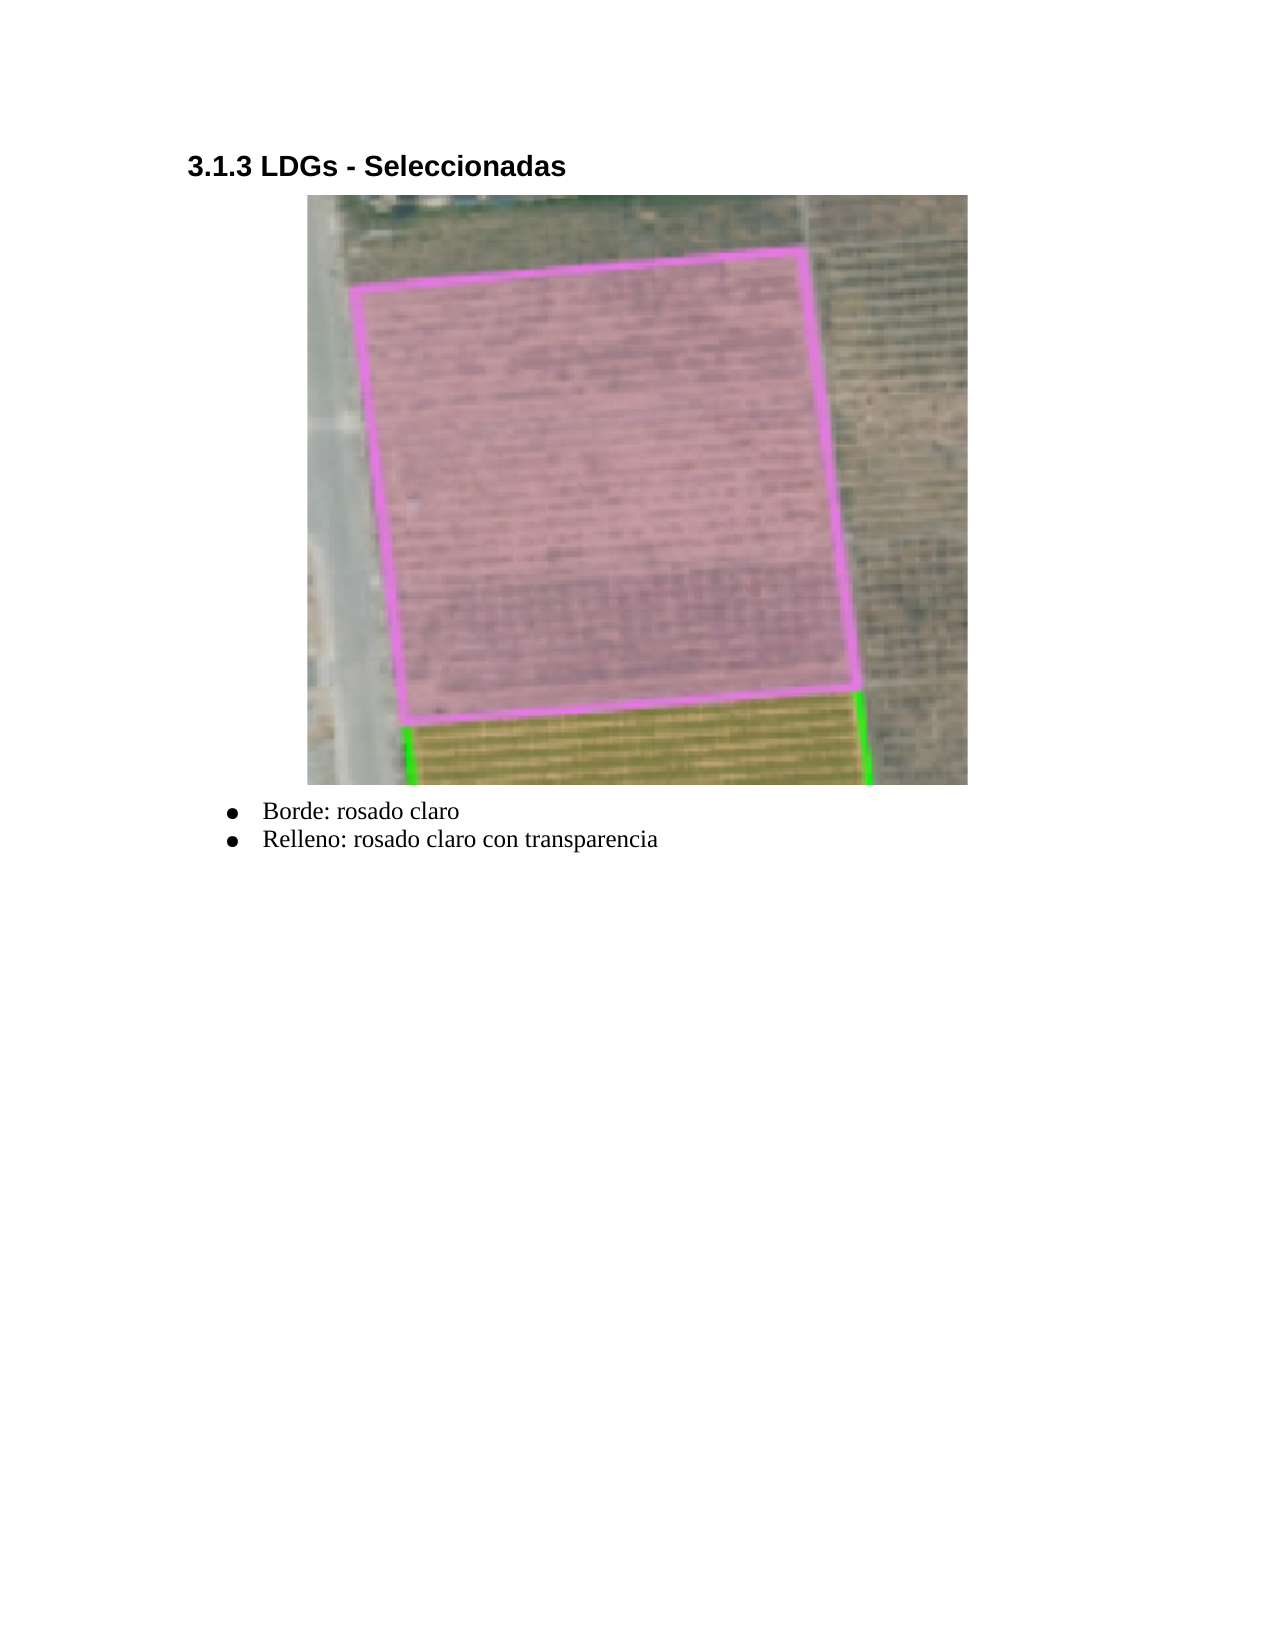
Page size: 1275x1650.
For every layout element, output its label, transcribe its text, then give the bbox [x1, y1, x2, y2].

list Relleno: rosado claro con transparencia [225, 825, 1087, 853]
list Borde: rosado claro [225, 797, 1087, 825]
subtitle 3.1.3 LDGs - Seleccionadas [187, 150, 1087, 183]
picture [307, 195, 968, 785]
